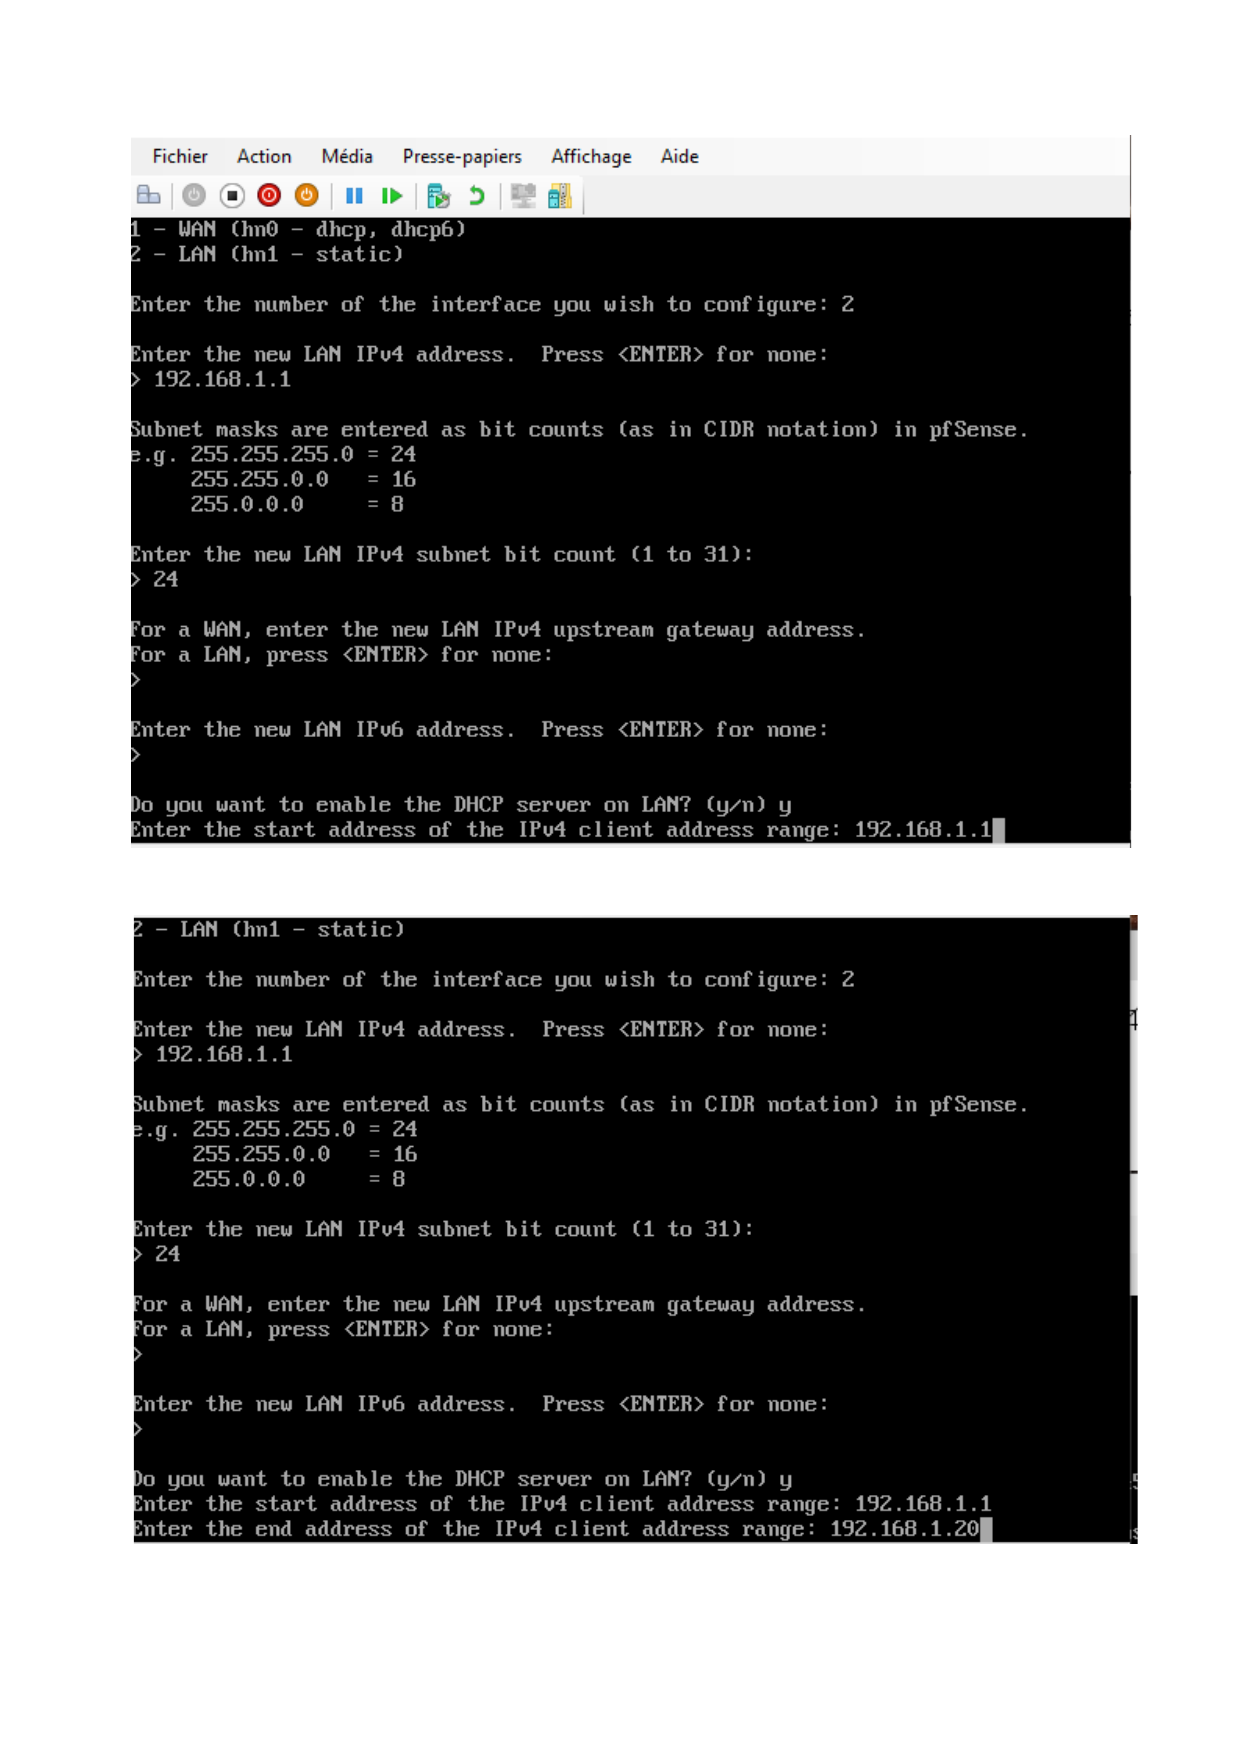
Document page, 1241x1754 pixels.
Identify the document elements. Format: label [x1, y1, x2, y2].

picture [131, 135, 1132, 848]
picture [133, 915, 1138, 1544]
